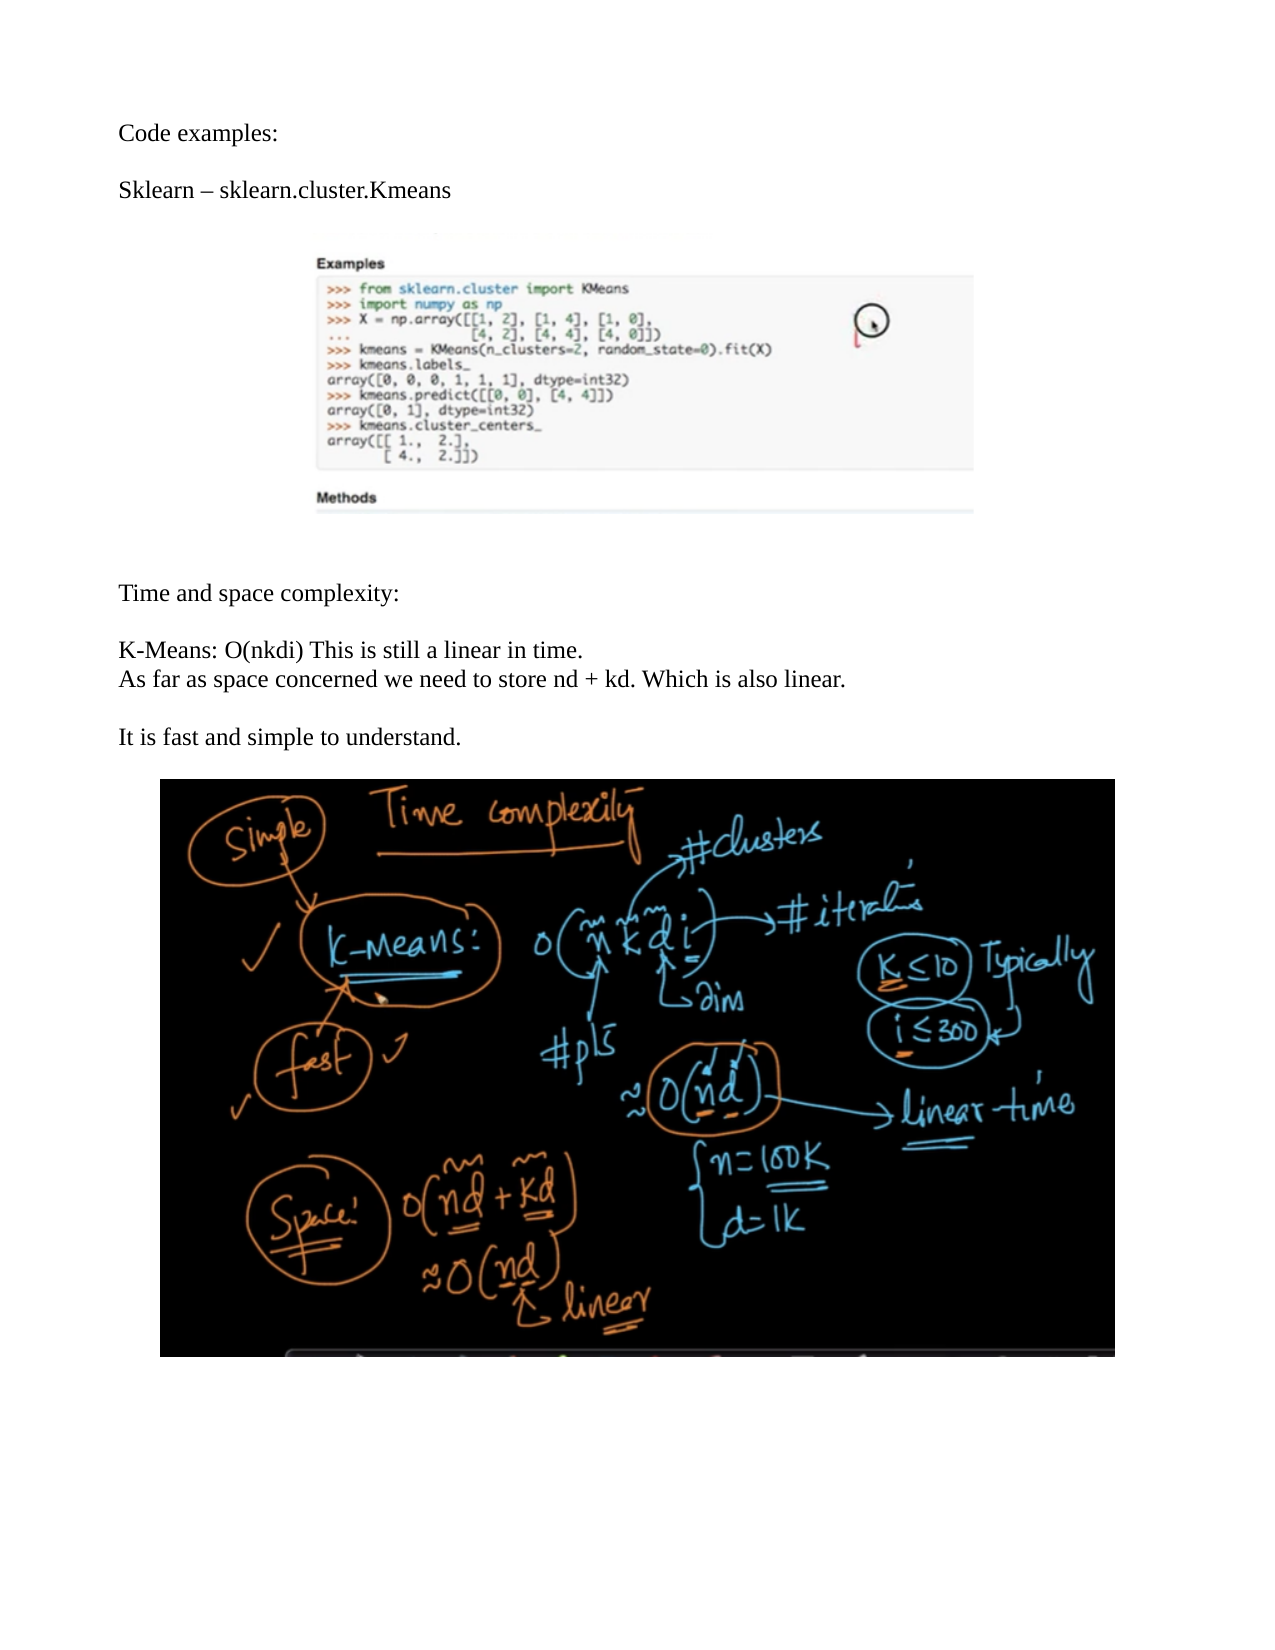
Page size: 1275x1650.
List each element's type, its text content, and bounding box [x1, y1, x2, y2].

text As far as space concerned we need to store nd + kd. Which is also linear. [118, 664, 1157, 693]
text K-Means: O(nkdi) This is still a linear in time. [118, 636, 1157, 664]
text It is fast and simple to understand. [118, 722, 1157, 751]
picture [160, 779, 1115, 1357]
text Sklearn – sklearn.cluster.Kmeans [118, 176, 1157, 204]
text Time and space complexity: [118, 578, 1157, 607]
picture [301, 233, 974, 514]
text Code examples: [118, 118, 1157, 147]
